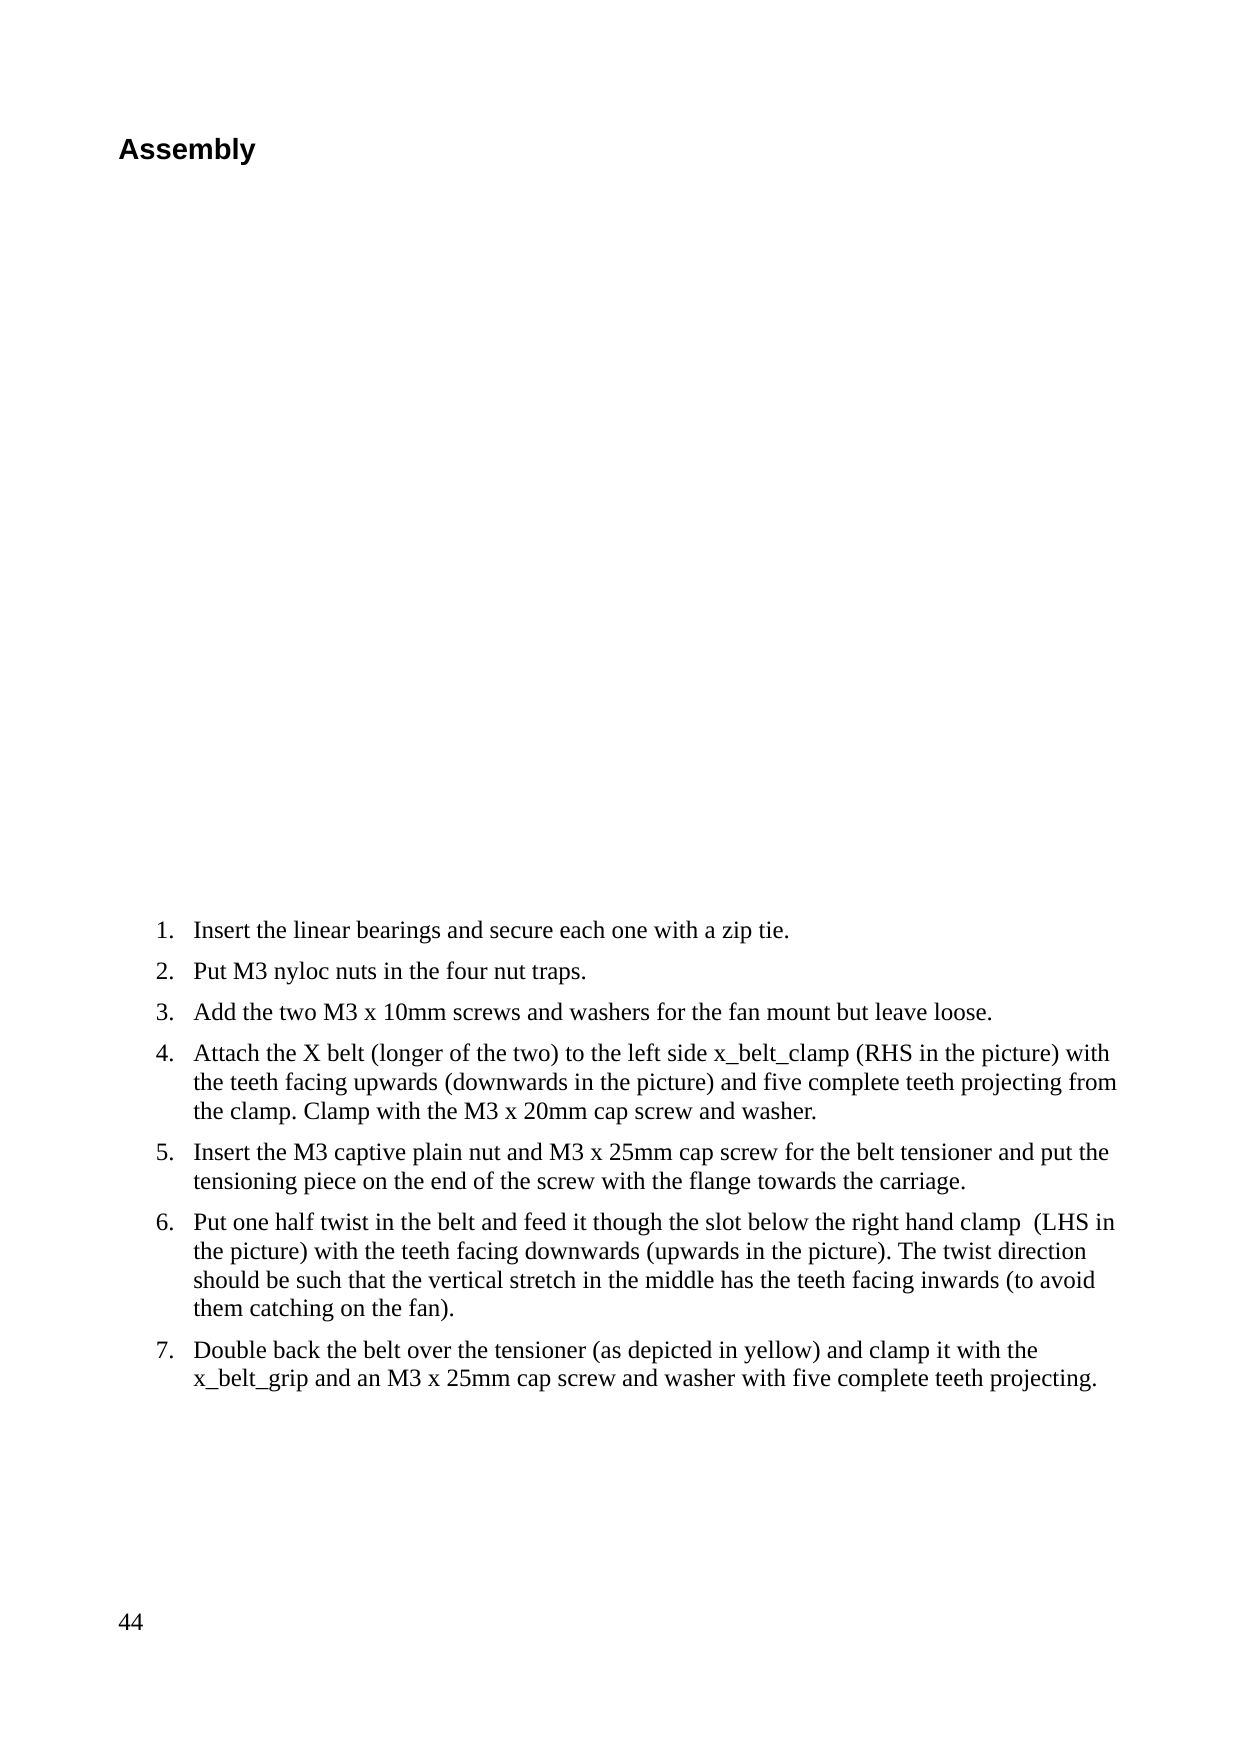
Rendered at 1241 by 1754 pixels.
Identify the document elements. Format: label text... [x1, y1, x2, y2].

list Insert the linear bearings and secure each one with a zip tie. [156, 915, 1122, 943]
list Put one half twist in the belt and feed it though the slot below the right hand clamp (LHS in the picture) with the teeth facing downwards (upwards in the picture). The twist direction should be such that the vertical stretch in the middle has the teeth facing inwards (to avoid them catching on the fan). [156, 1207, 1122, 1322]
list Double back the belt over the tensioner (as depicted in yellow) and clamp it with the x_belt_grip and an M3 x 25mm cap screw and washer with five complete teeth projecting. [156, 1335, 1122, 1392]
list Add the two M3 x 10mm screws and washers for the fan mount but leave loose. [156, 997, 1122, 1026]
subtitle Assembly [118, 132, 1122, 165]
list Insert the M3 captive plain nut and M3 x 25mm cap screw for the belt tensioner and put the tensioning piece on the end of the screw with the flange towards the carriage. [156, 1137, 1122, 1195]
list Put M3 nyloc nuts in the four nut traps. [156, 956, 1122, 985]
list Attach the X belt (longer of the two) to the left side x_belt_clamp (RHS in the picture) with the teeth facing upwards (downwards in the picture) and five complete teeth projecting from the clamp. Clamp with the M3 x 20mm cap screw and washer. [156, 1038, 1122, 1125]
